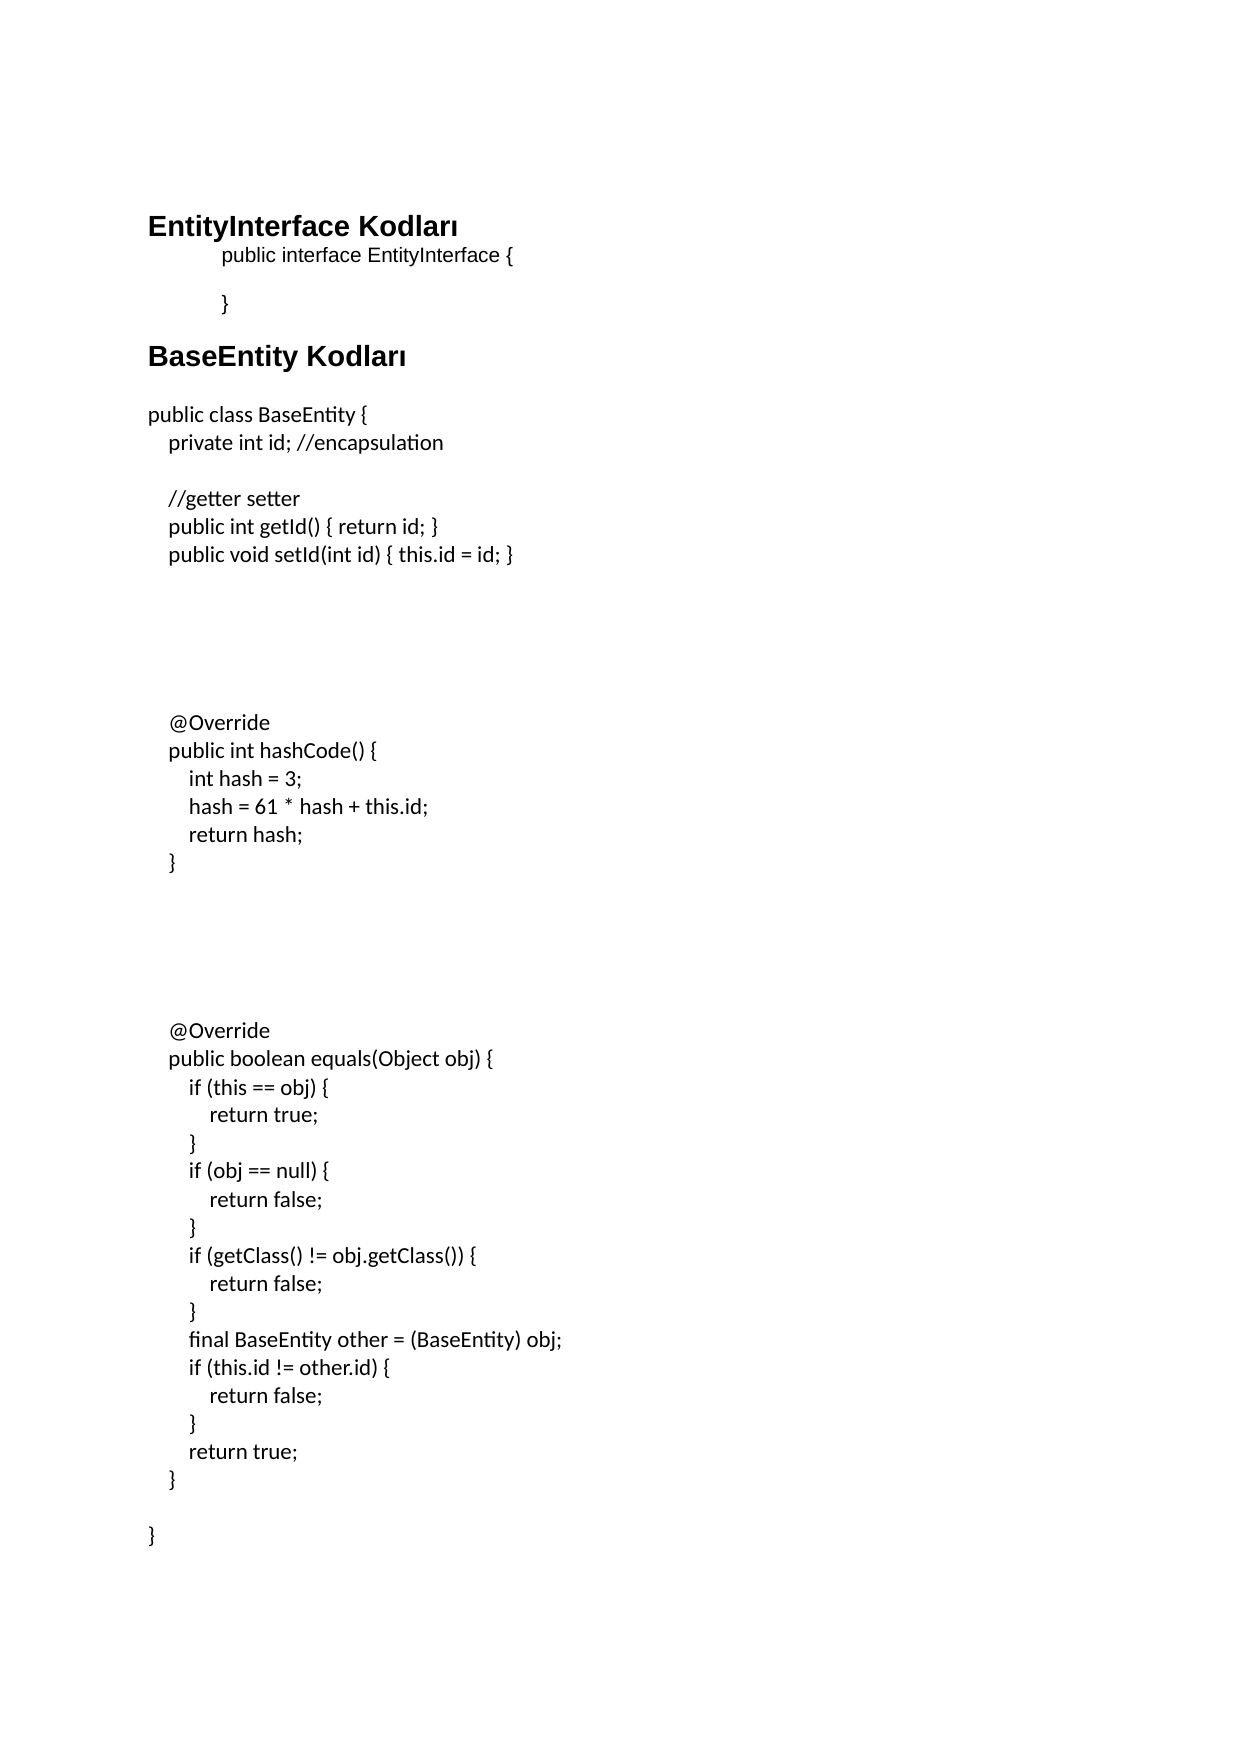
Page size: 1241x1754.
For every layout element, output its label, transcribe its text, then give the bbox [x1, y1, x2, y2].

subtitle EntityInterface Kodları [148, 209, 1093, 243]
text } [221, 291, 1093, 314]
text } [148, 1297, 1093, 1325]
text final BaseEntity other = (BaseEntity) obj; [148, 1325, 1093, 1353]
text } [148, 1129, 1093, 1157]
text return true; [148, 1101, 1093, 1129]
text public int hashCode() { [148, 736, 1093, 764]
text //getter setter [148, 484, 1093, 512]
text return false; [148, 1185, 1093, 1213]
text @Override [148, 708, 1093, 736]
text } [148, 1409, 1093, 1437]
text hash = 61 * hash + this.id; [148, 792, 1093, 820]
text } [148, 848, 1093, 876]
text } [148, 1521, 1093, 1549]
text if (this == obj) { [148, 1073, 1093, 1101]
text return false; [148, 1269, 1093, 1297]
text } [148, 1465, 1093, 1493]
text private int id; //encapsulation [148, 428, 1093, 456]
text @Override [148, 1017, 1093, 1044]
text return true; [148, 1437, 1093, 1465]
text public interface EntityInterface { [221, 243, 1093, 267]
text if (obj == null) { [148, 1157, 1093, 1185]
text if (this.id != other.id) { [148, 1353, 1093, 1381]
text int hash = 3; [148, 764, 1093, 792]
text } [148, 1213, 1093, 1241]
text public class BaseEntity { [148, 400, 1093, 428]
text public void setId(int id) { this.id = id; } [148, 540, 1093, 568]
text public int getId() { return id; } [148, 512, 1093, 540]
text return hash; [148, 820, 1093, 848]
text return false; [148, 1381, 1093, 1409]
text public boolean equals(Object obj) { [148, 1044, 1093, 1073]
text if (getClass() != obj.getClass()) { [148, 1241, 1093, 1269]
subtitle BaseEntity Kodları [148, 338, 1093, 372]
